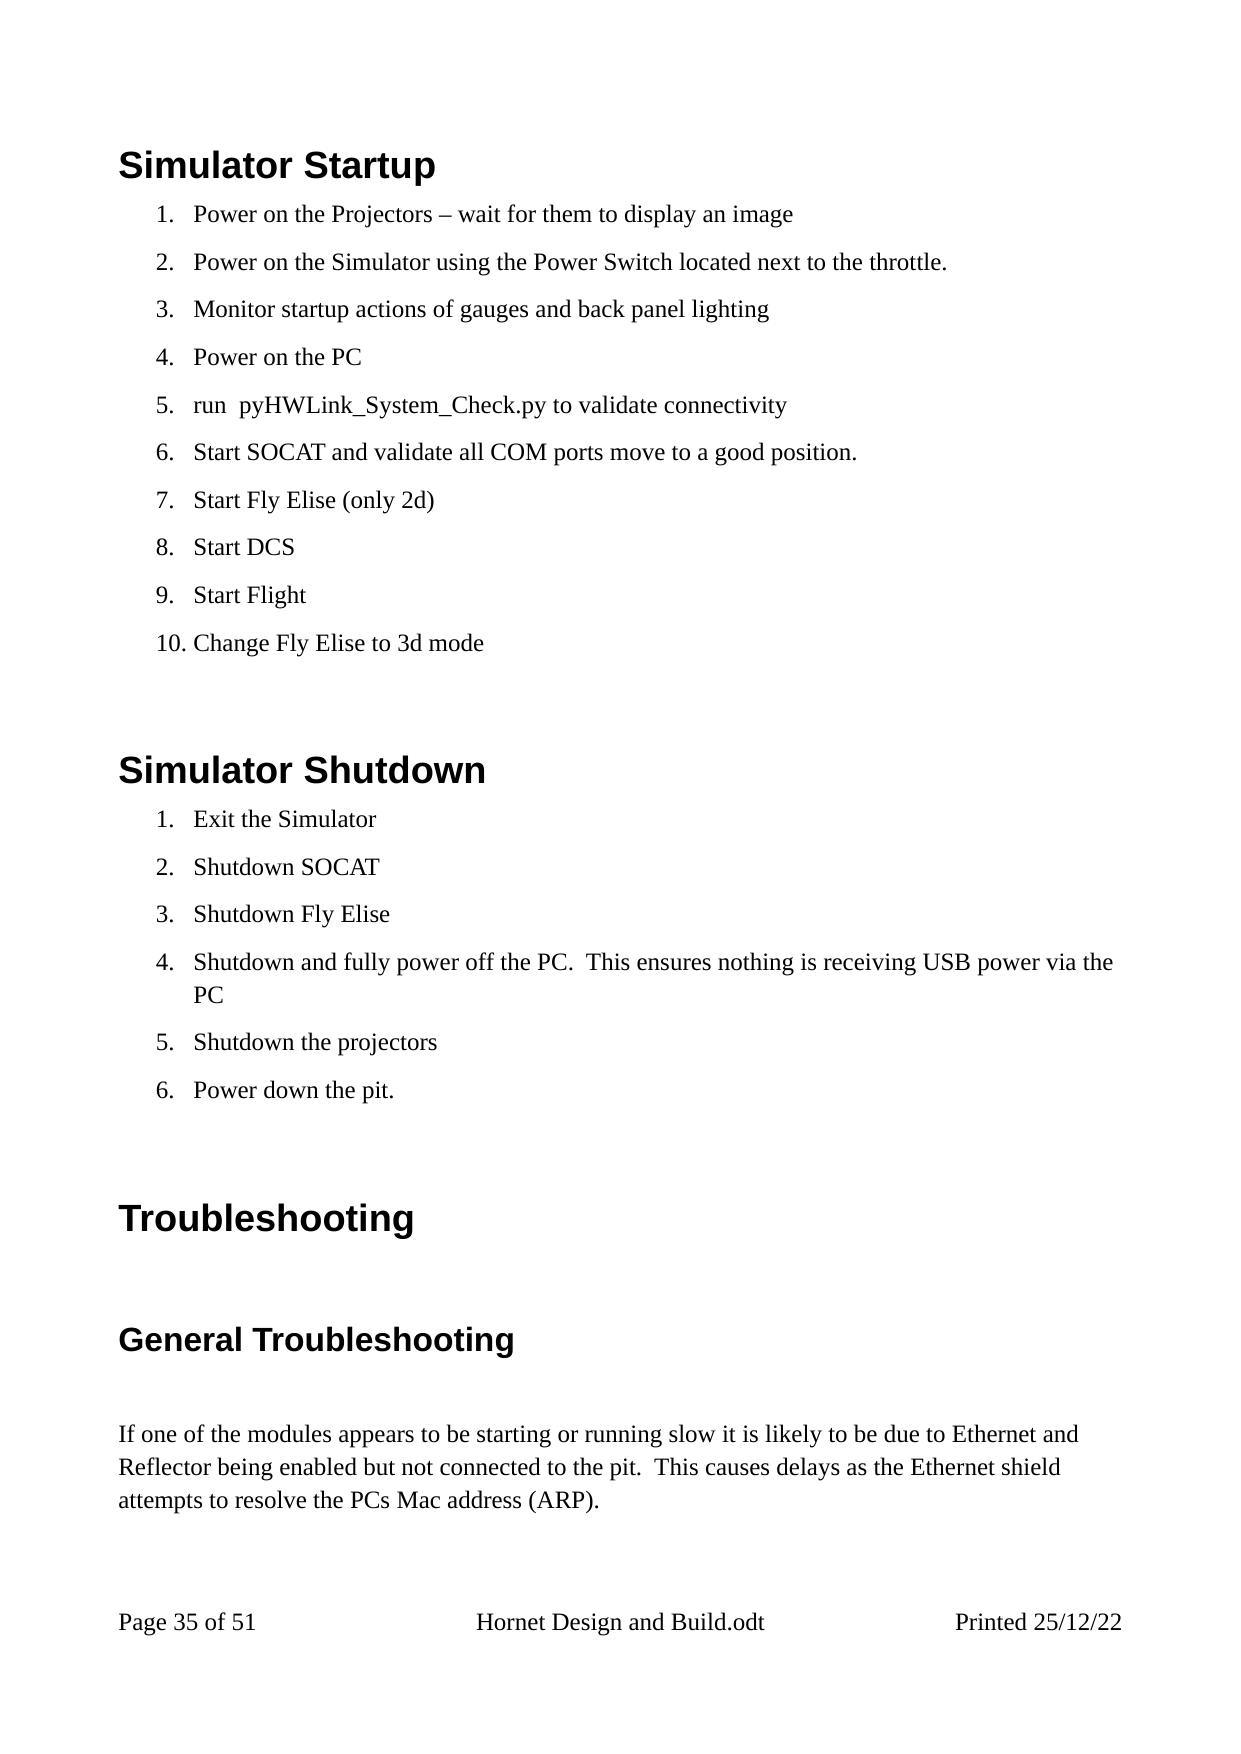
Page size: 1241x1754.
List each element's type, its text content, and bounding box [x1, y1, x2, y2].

list Change Fly Elise to 3d mode [156, 628, 1122, 656]
list Shutdown the projectors [156, 1027, 1122, 1056]
list Power down the pit. [156, 1075, 1122, 1104]
list Monitor startup actions of gauges and back panel lighting [156, 294, 1122, 323]
list Power on the Projectors – wait for them to display an image [156, 199, 1122, 228]
list Shutdown SOCAT [156, 852, 1122, 880]
list Start Fly Elise (only 2d) [156, 485, 1122, 514]
list Power on the Simulator using the Power Switch located next to the throttle. [156, 247, 1122, 276]
list Start SOCAT and validate all COM ports move to a good position. [156, 437, 1122, 466]
list Exit the Simulator [156, 804, 1122, 833]
list Start Flight [156, 580, 1122, 609]
subtitle Simulator Startup [118, 143, 1122, 187]
subtitle Troubleshooting [118, 1195, 1122, 1239]
text If one of the modules appears to be starting or running slow it is likely to be due to Ethernet and Reflector being enabled but not connected to the pit. This causes delays as the Ethernet shield attempts to resolve the PCs Mac address (ARP). [118, 1419, 1122, 1513]
subtitle Simulator Shutdown [118, 748, 1122, 792]
list Shutdown and fully power off the PC. This ensures nothing is receiving USB power via the PC [156, 947, 1122, 1009]
list run pyHWLink_System_Check.py to validate connectivity [156, 390, 1122, 418]
subtitle General Troubleshooting [118, 1320, 1122, 1358]
list Power on the PC [156, 342, 1122, 371]
list Shutdown Fly Elise [156, 899, 1122, 928]
list Start DCS [156, 532, 1122, 561]
